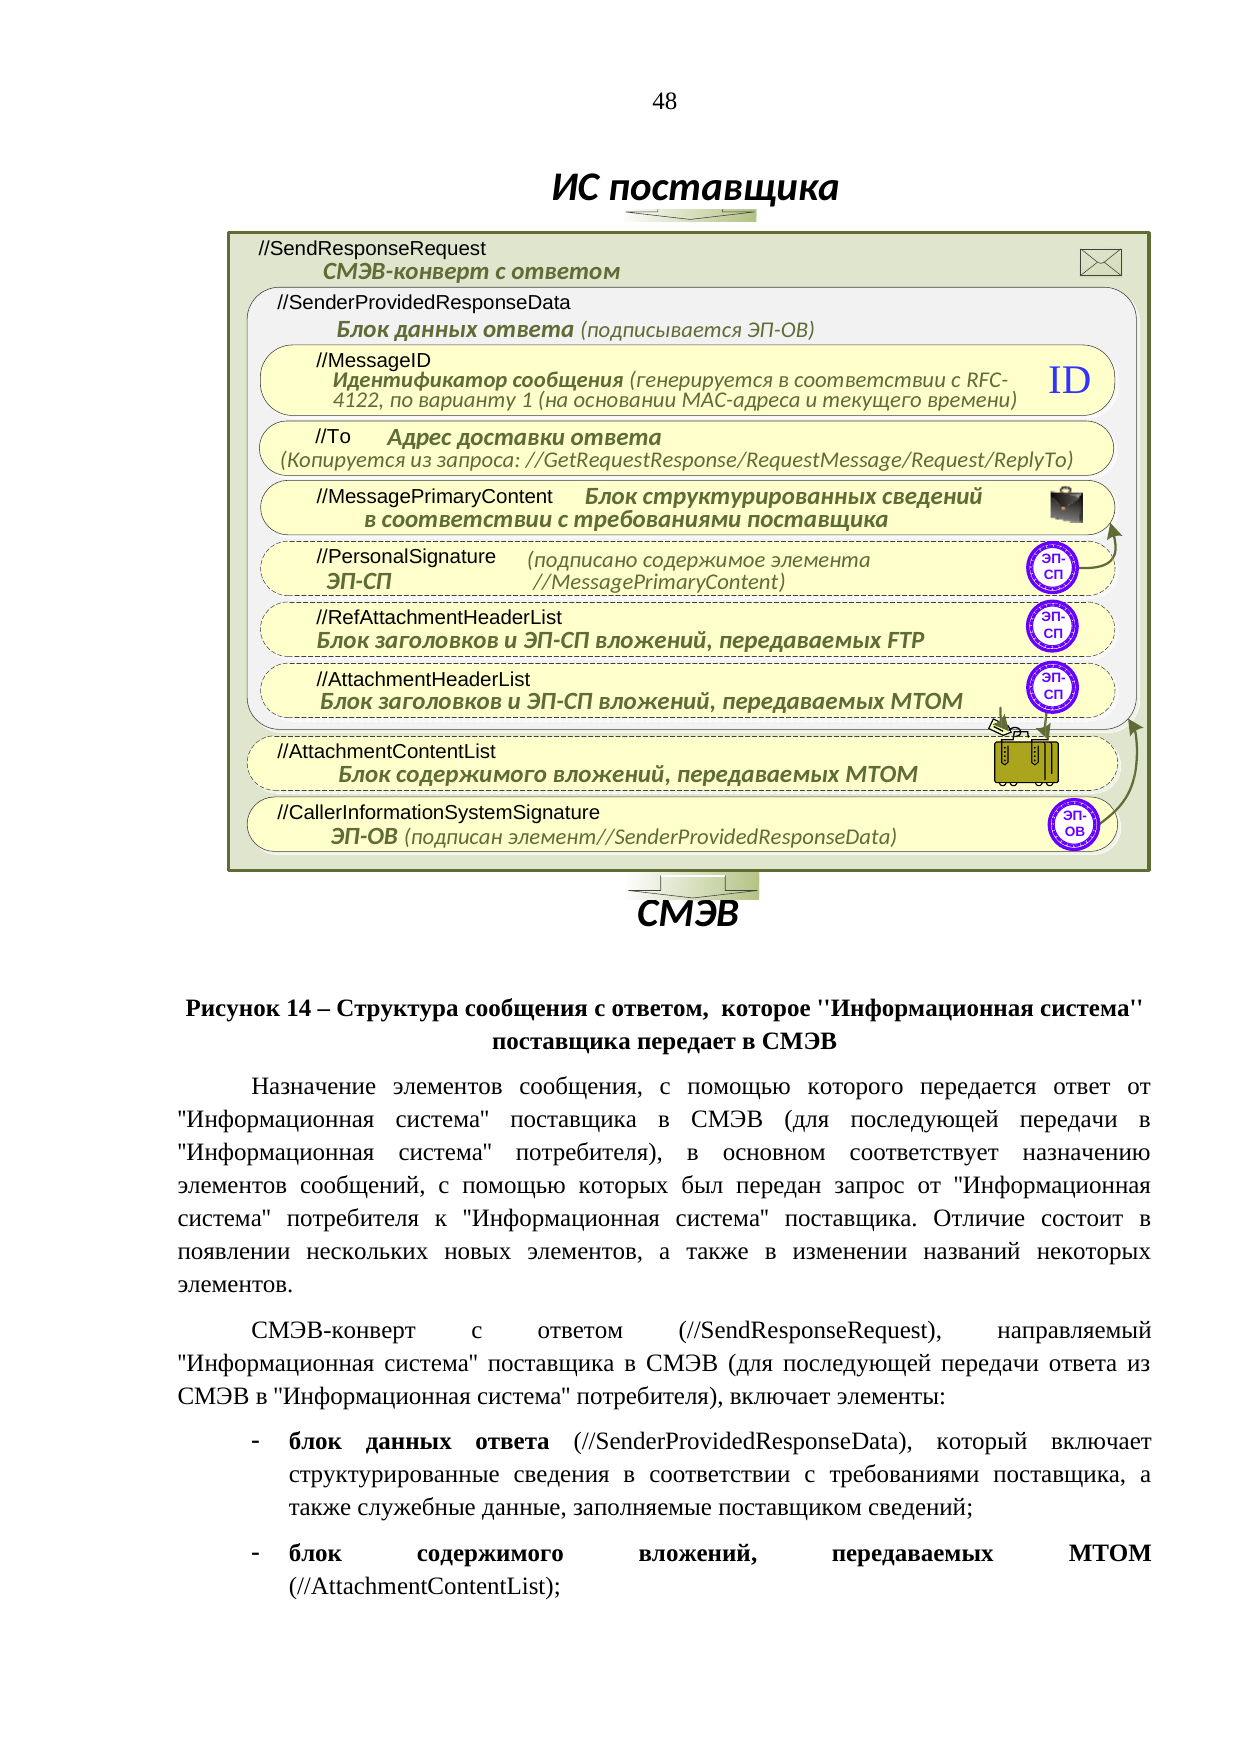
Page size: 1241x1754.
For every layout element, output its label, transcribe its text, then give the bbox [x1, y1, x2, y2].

text Рисунок 14 – Структура сообщения с ответом, которое ''Информационная система'' поставщика передает в СМЭВ [177, 118, 1152, 1054]
text Назначение элементов сообщения, с помощью которого передается ответ от ''Информационная система'' поставщика в СМЭВ (для последующей передачи в ''Информационная система'' потребителя), в основном соответствует назначению элементов сообщений, с помощью которых был передан запрос от ''Информационная система'' потребителя к ''Информационная система'' поставщика. Отличие состоит в появлении нескольких новых элементов, а также в изменении названий некоторых элементов. [177, 1071, 1152, 1298]
text СМЭВ-конверт с ответом (//SendResponseRequest), направляемый ''Информационная система'' поставщика в СМЭВ (для последующей передачи ответа из СМЭВ в ''Информационная система'' потребителя), включает элементы: [177, 1315, 1152, 1410]
list блок данных ответа (//SenderProvidedResponseData), который включает структурированные сведения в соответствии с требованиями поставщика, а также служебные данные, заполняемые поставщиком сведений; [251, 1426, 1152, 1521]
list блок содержимого вложений, передаваемых MTOM (//AttachmentContentList); [251, 1538, 1152, 1600]
